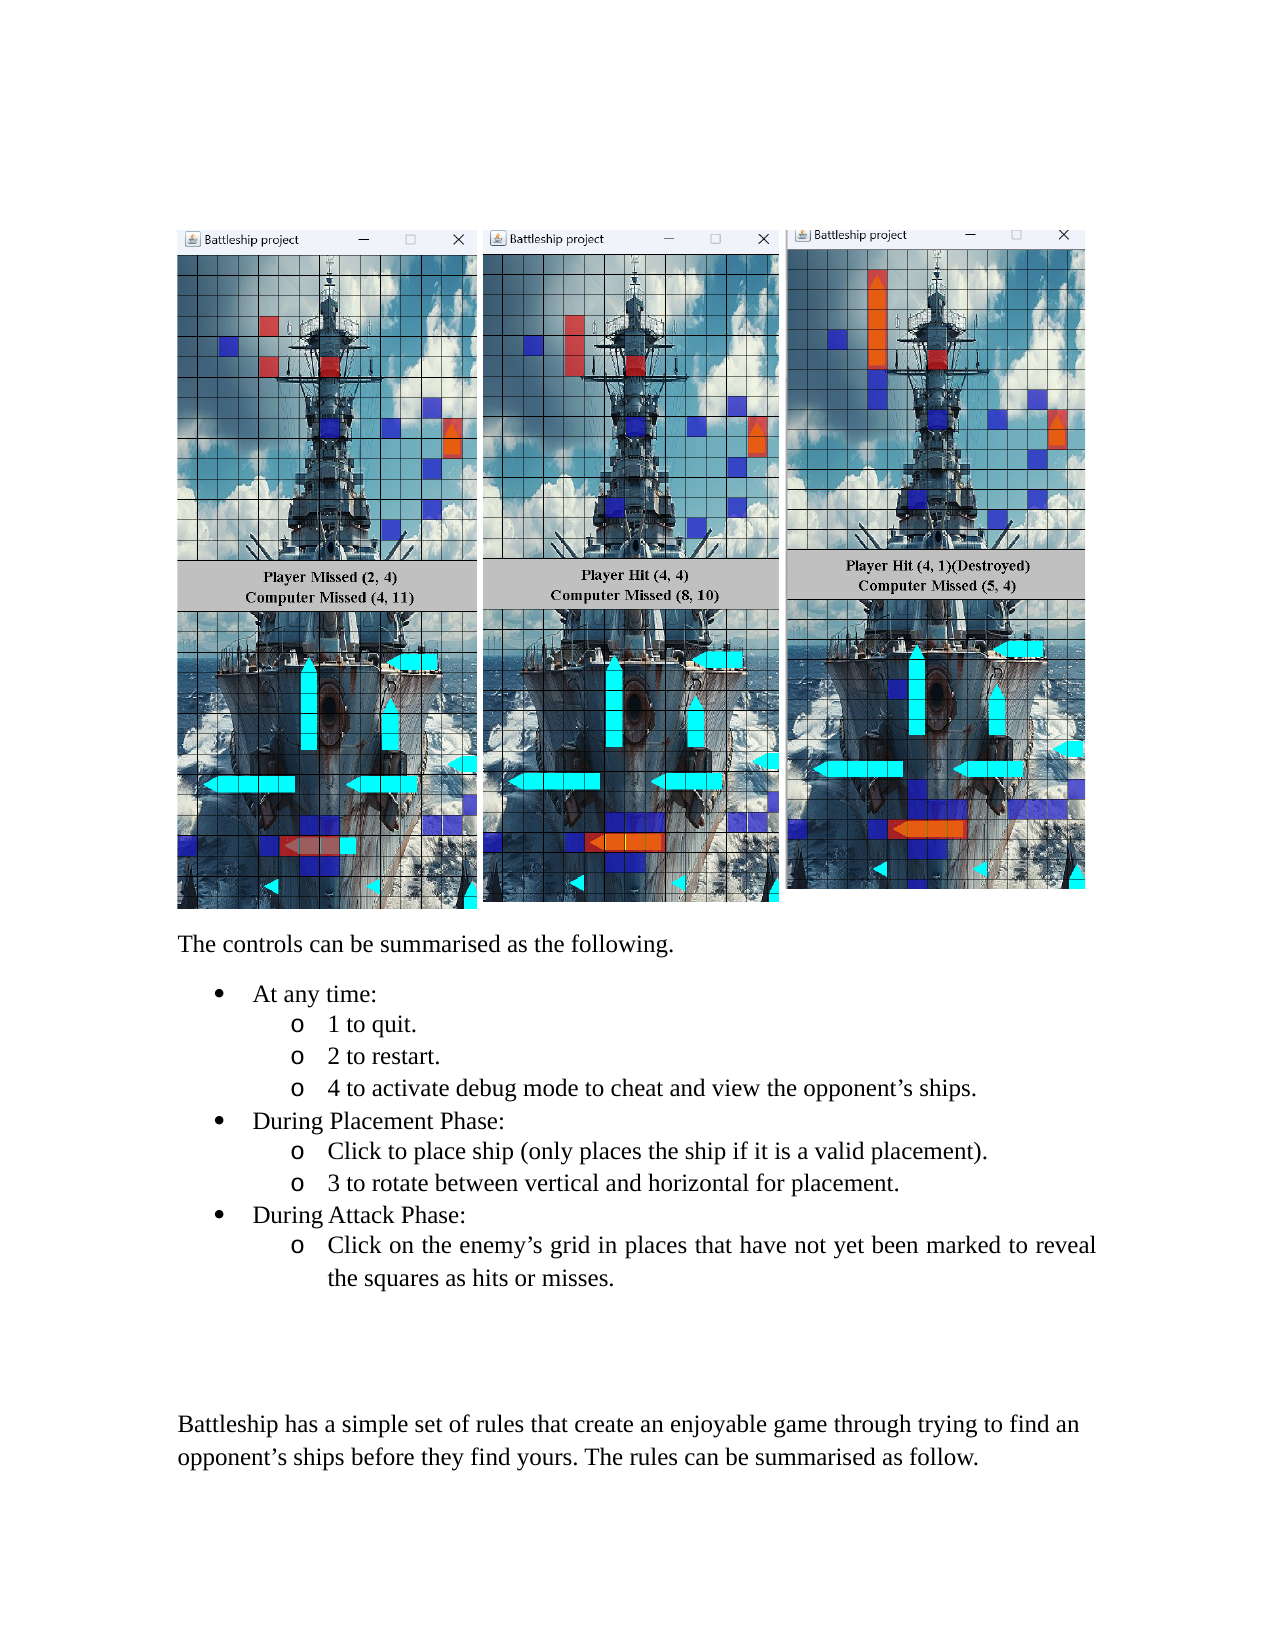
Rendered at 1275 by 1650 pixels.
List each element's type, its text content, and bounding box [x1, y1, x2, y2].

list During Placement Phase: [215, 1106, 1098, 1134]
text Battleship has a simple set of rules that create an enjoyable game through trying to find an opponent’s ships before they find yours. The rules can be summarised as follow. [177, 1409, 1098, 1471]
list Click on the enemy’s grid in places that have not yet been marked to reveal the squares as hits or misses. [290, 1231, 1098, 1291]
list At any time: [215, 979, 1098, 1007]
text The controls can be summarised as the following. [177, 929, 1098, 958]
list 3 to rotate between vertical and horizontal for placement. [290, 1168, 1098, 1199]
list During Attack Phase: [215, 1200, 1098, 1229]
list 4 to activate debug mode to cheat and view the opponent’s ships. [290, 1073, 1098, 1104]
list 2 to restart. [290, 1041, 1098, 1072]
list Click to place ship (only places the ship if it is a valid placement). [290, 1136, 1098, 1167]
list 1 to quit. [290, 1009, 1098, 1040]
